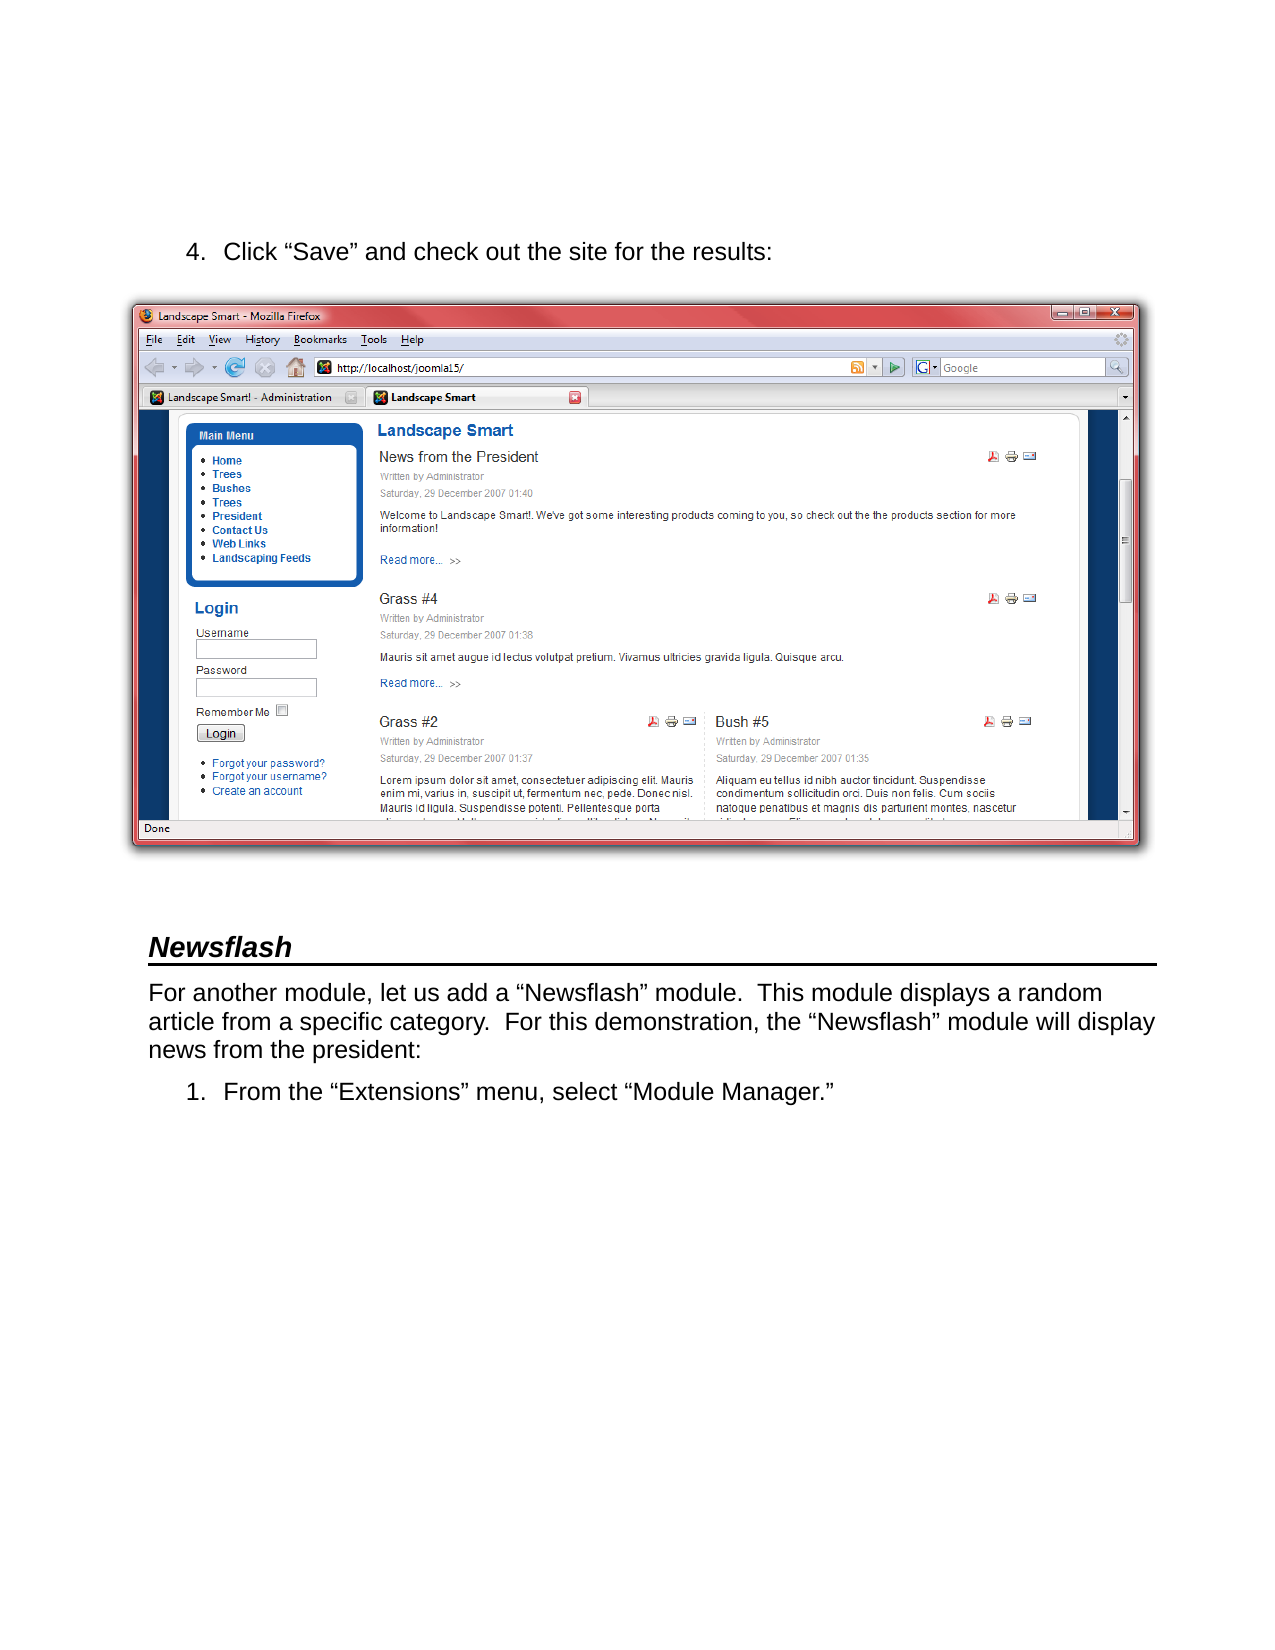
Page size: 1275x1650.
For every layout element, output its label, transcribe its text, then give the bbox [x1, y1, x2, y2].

subtitle Newsflash [148, 930, 1157, 963]
list From the “Extensions” menu, select “Module Manager.” [186, 1077, 1157, 1106]
text For another module, let us add a “Newsflash” module. This module displays a random article from a specific category. For this demonstration, the “Newsflash” module will display news from the president: [148, 978, 1157, 1064]
picture [119, 291, 1156, 862]
list Click “Save” and check out the site for the results: [186, 237, 1157, 265]
